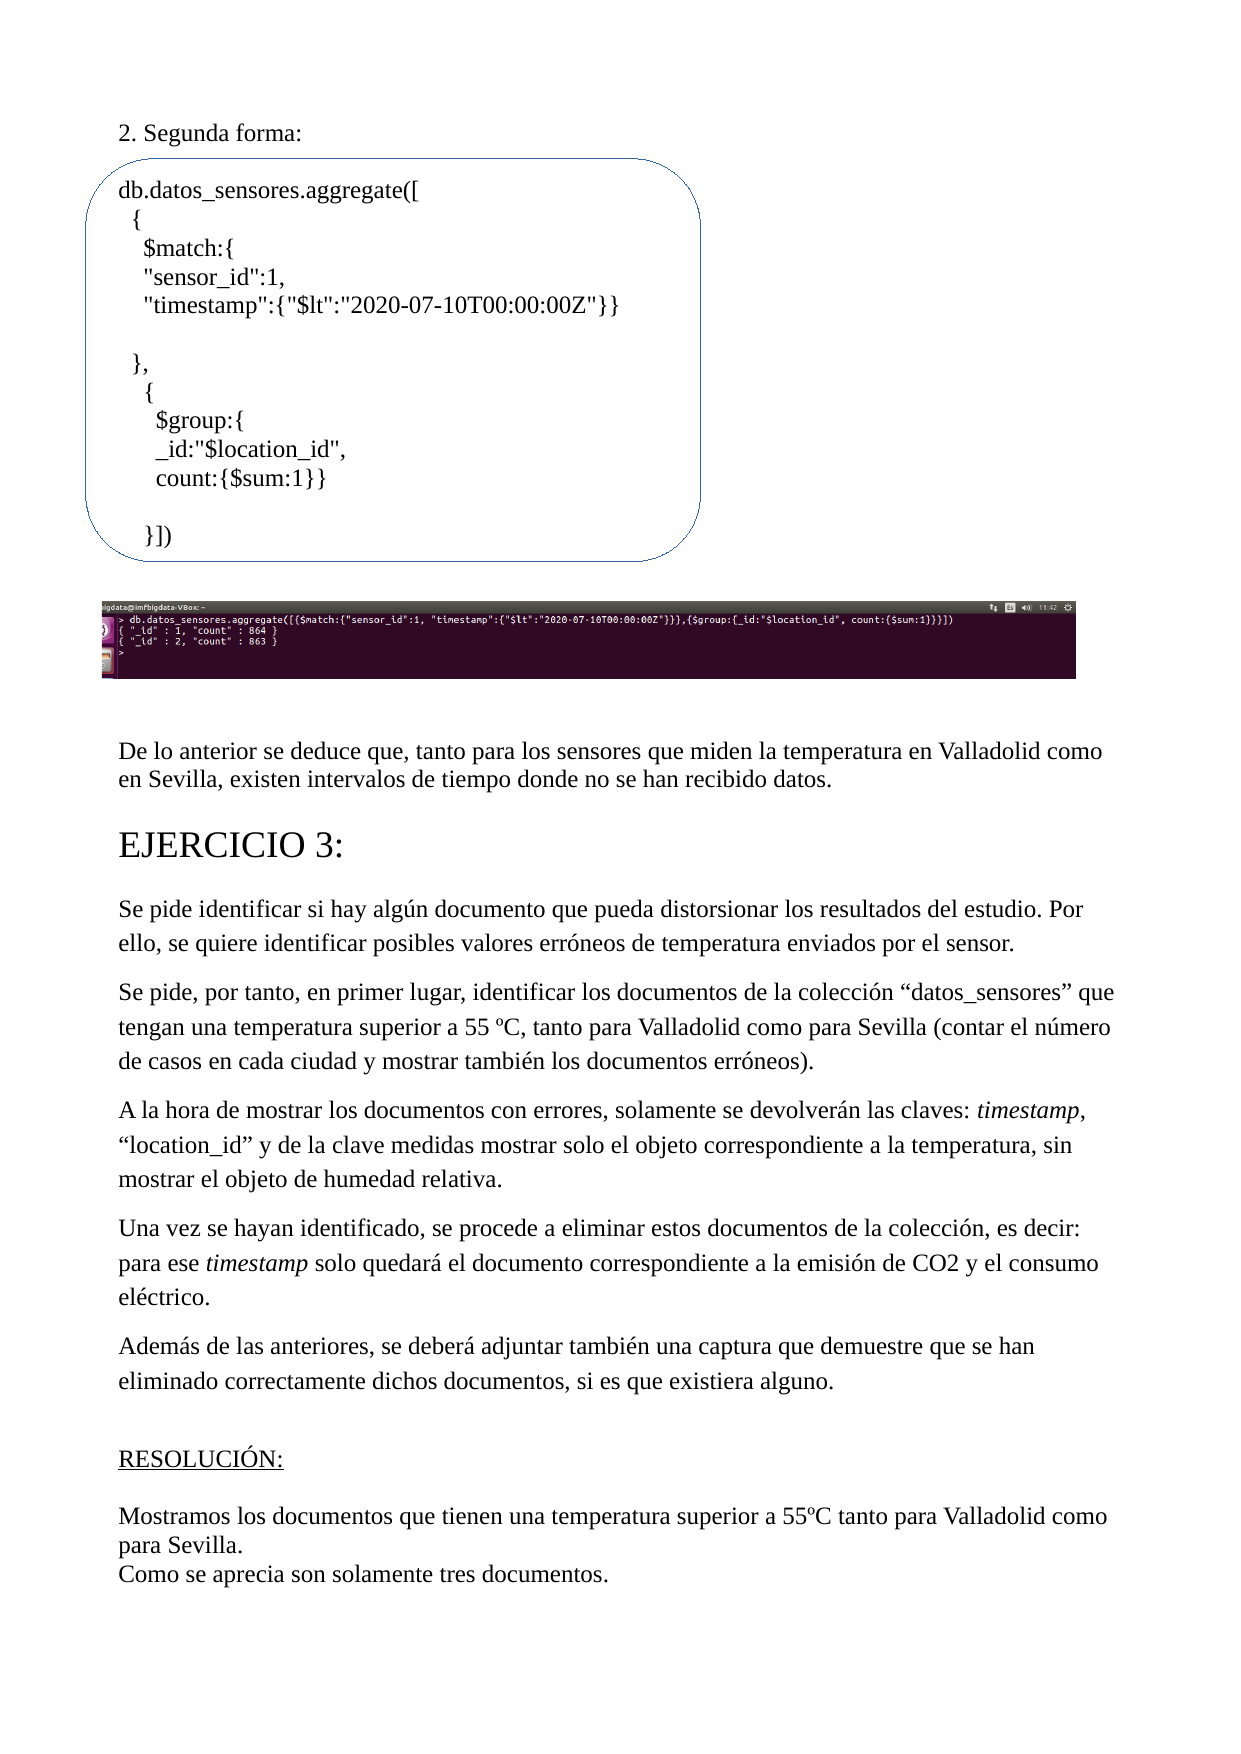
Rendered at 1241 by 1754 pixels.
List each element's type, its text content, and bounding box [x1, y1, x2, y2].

text $match:{ [118, 233, 700, 262]
text Como se aprecia son solamente tres documentos. [118, 1559, 1122, 1587]
text { [118, 204, 1122, 233]
text EJERCICIO 3: [118, 822, 1122, 865]
text [701, 434, 1122, 463]
text [701, 348, 1122, 377]
text [701, 463, 1122, 492]
text [701, 262, 1122, 291]
text 2. Segunda forma: [118, 118, 1122, 147]
text [701, 233, 1122, 262]
text [701, 291, 1122, 319]
text _id:"$location_id", [118, 434, 700, 463]
text [701, 406, 1122, 434]
text [701, 377, 1122, 406]
text }, [118, 348, 700, 377]
text "sensor_id":1, [118, 262, 700, 291]
text db.datos_sensores.aggregate([ [118, 176, 1122, 204]
text Se pide identificar si hay algún documento que pueda distorsionar los resultados del estudio. Por ello, se quiere identificar posibles valores erróneos de temperatura enviados por el sensor. [118, 894, 1122, 957]
text Mostramos los documentos que tienen una temperatura superior a 55ºC tanto para Valladolid como para Sevilla. [118, 1501, 1122, 1559]
text RESOLUCIÓN: [118, 1444, 1122, 1472]
text De lo anterior se deduce que, tanto para los sensores que miden la temperatura en Valladolid como en Sevilla, existen intervalos de tiempo donde no se han recibido datos. [118, 736, 1122, 793]
text $group:{ [118, 406, 700, 434]
text count:{$sum:1}} [118, 463, 700, 492]
text Una vez se hayan identificado, se procede a eliminar estos documentos de la colección, es decir: para ese timestamp solo quedará el documento correspondiente a la emisión de CO2 y el consumo eléctrico. [118, 1213, 1122, 1311]
text Además de las anteriores, se deberá adjuntar también una captura que demuestre que se han eliminado correctamente dichos documentos, si es que existiera alguno. [118, 1331, 1122, 1395]
text Se pide, por tanto, en primer lugar, identificar los documentos de la colección “datos_sensores” que tengan una temperatura superior a 55 ºC, tanto para Valladolid como para Sevilla (contar el número de casos en cada ciudad y mostrar también los documentos erróneos). [118, 977, 1122, 1075]
text A la hora de mostrar los documentos con errores, solamente se devolverán las claves: timestamp, “location_id” y de la clave medidas mostrar solo el objeto correspondiente a la temperatura, sin mostrar el objeto de humedad relativa. [118, 1095, 1122, 1193]
text { [118, 377, 700, 406]
text }]) [118, 521, 1122, 549]
text "timestamp":{"$lt":"2020-07-10T00:00:00Z"}} [118, 291, 700, 319]
